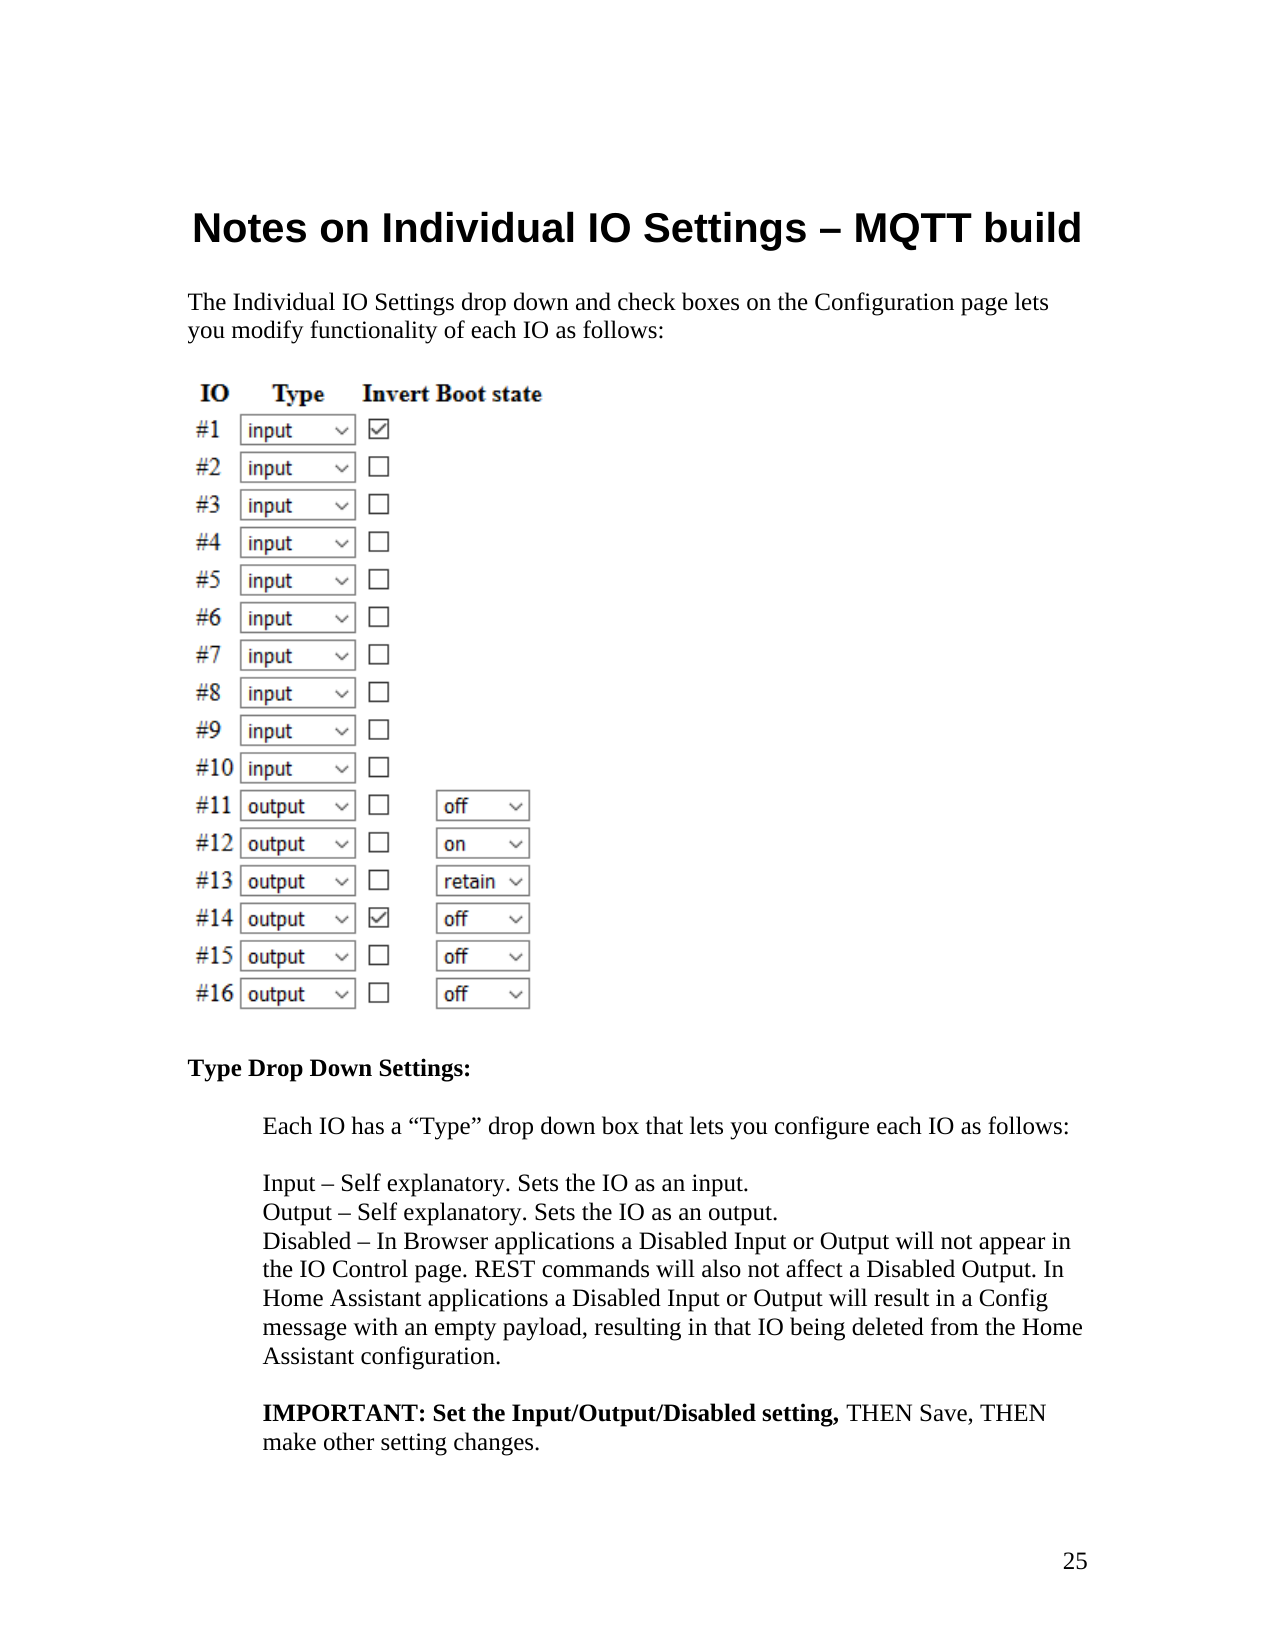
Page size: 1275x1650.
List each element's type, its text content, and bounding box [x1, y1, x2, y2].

text IMPORTANT: Set the Input/Output/Disabled setting, THEN Save, THEN make other setting changes. [262, 1398, 1087, 1456]
text Type Drop Down Settings: [187, 1053, 1087, 1082]
subtitle Notes on Individual IO Settings – MQTT build [187, 204, 1087, 252]
text Output – Self explanatory. Sets the IO as an output. [262, 1197, 1087, 1226]
text The Individual IO Settings drop down and check boxes on the Configuration page lets you modify functionality of each IO as follows: [187, 287, 1087, 344]
text Each IO has a “Type” drop down box that lets you configure each IO as follows: [262, 1111, 1087, 1139]
text Disabled – In Browser applications a Disabled Input or Output will not appear in the IO Control page. REST commands will also not affect a Disabled Output. In Home Assistant applications a Disabled Input or Output will result in a Config message with an empty payload, resulting in that IO being deleted from the Home Assistant configuration. [262, 1226, 1087, 1369]
picture [187, 372, 546, 1025]
text Input – Self explanatory. Sets the IO as an input. [262, 1168, 1087, 1197]
